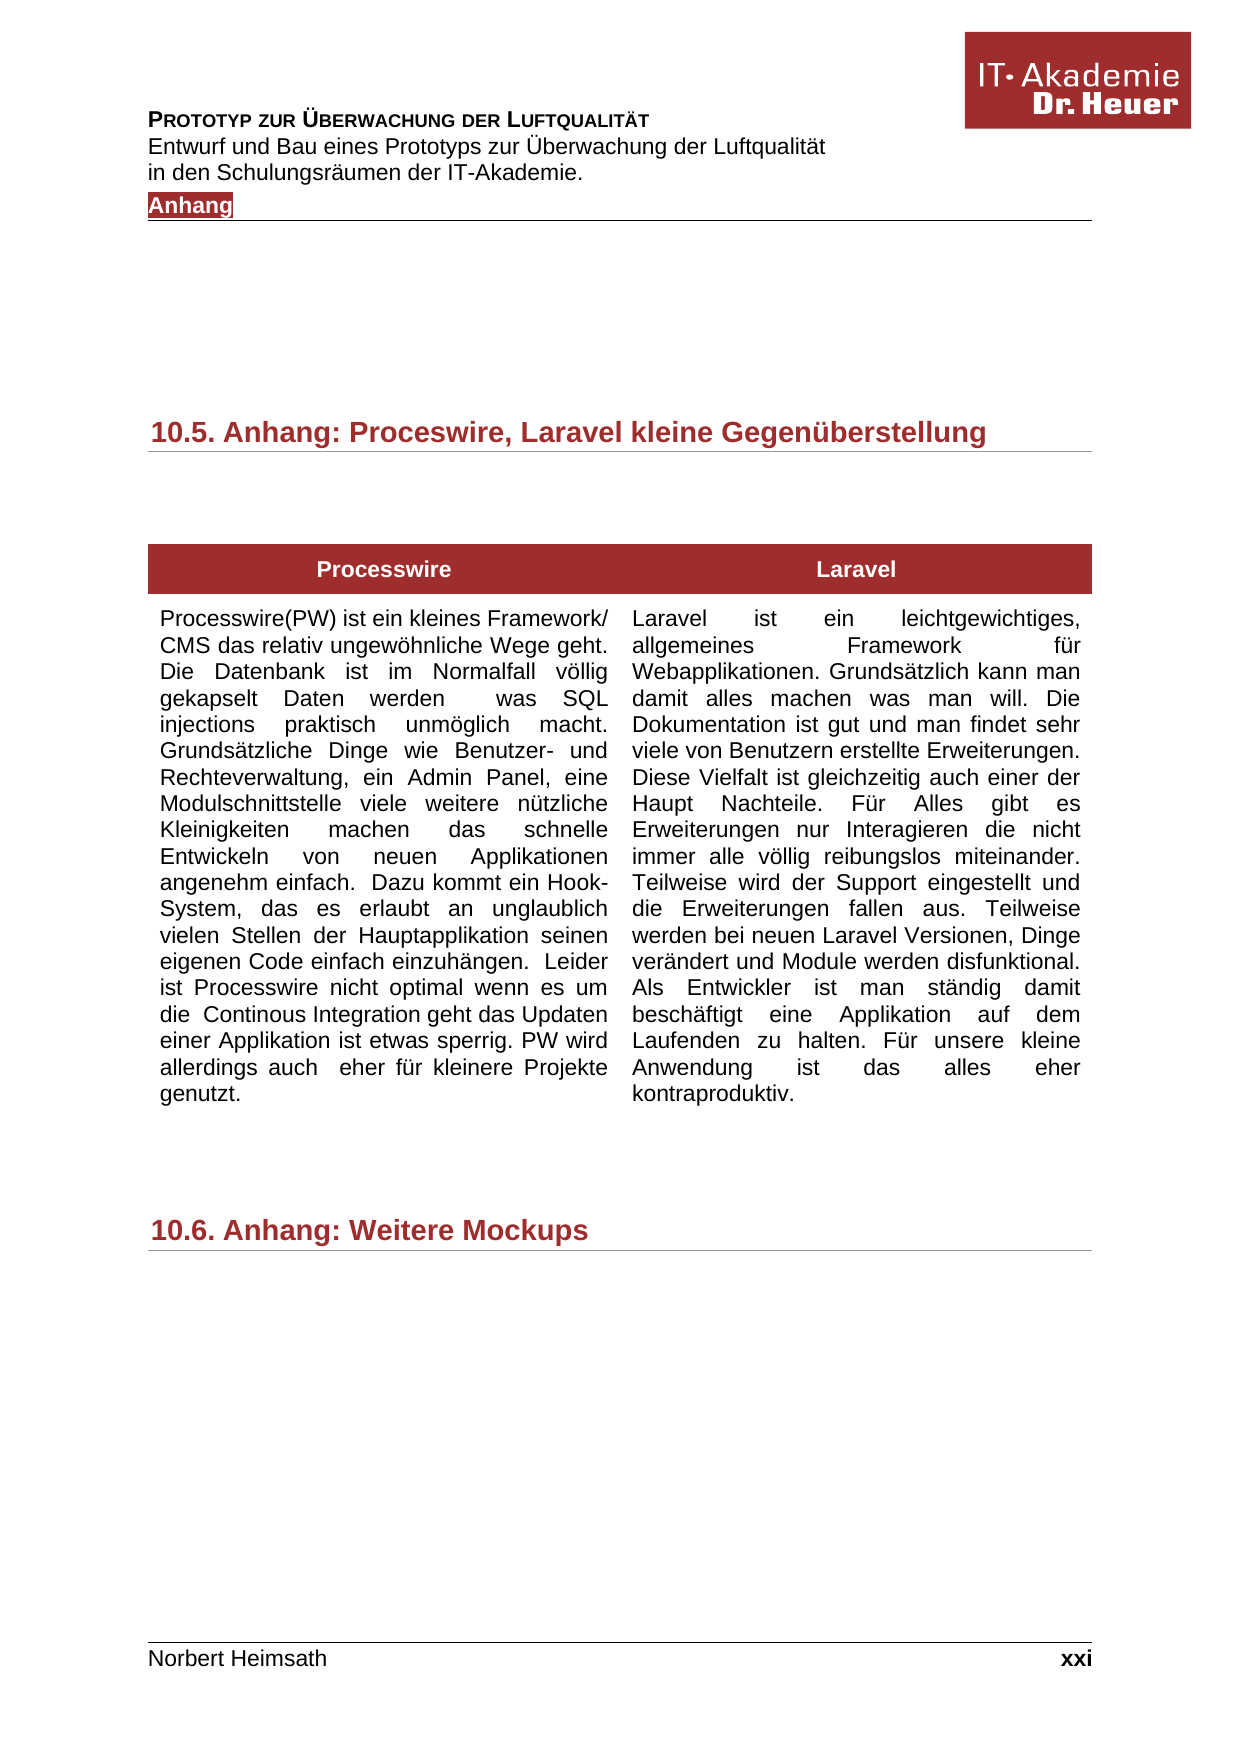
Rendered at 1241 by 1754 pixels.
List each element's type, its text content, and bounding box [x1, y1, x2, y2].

subtitle Anhang: Weitere Mockups [148, 1210, 1092, 1250]
subtitle Anhang: Proceswire, Laravel kleine Gegenüberstellung [148, 412, 1092, 451]
table_header Processwire [148, 544, 620, 594]
table_header Laravel [620, 544, 1092, 594]
table_cell Laravel ist ein leichtgewichtiges, allgemeines Framework für Webapplikationen. Grundsätzlich kann man damit alles machen was man will. Die Dokumentation ist gut und man findet sehr viele von Benutzern erstellte Erweiterungen. Diese Vielfalt ist gleichzeitig auch einer der Haupt Nachteile. Für Alles gibt es Erweiterungen nur Interagieren die nicht immer alle völlig reibungslos miteinander. Teilweise wird der Support eingestellt und die Erweiterungen fallen aus. Teilweise werden bei neuen Laravel Versionen, Dinge verändert und Module werden disfunktional. Als Entwickler ist man ständig damit beschäftigt eine Applikation auf dem Laufenden zu halten. Für unsere kleine Anwendung ist das alles eher kontraproduktiv. [620, 594, 1092, 1134]
table_cell Processwire(PW) ist ein kleines Framework/CMS das relativ ungewöhnliche Wege geht. Die Datenbank ist im Normalfall völlig gekapselt Daten werden was SQL injections praktisch unmöglich macht. Grundsätzliche Dinge wie Benutzer- und Rechteverwaltung, ein Admin Panel, eine Modulschnittstelle viele weitere nützliche Kleinigkeiten machen das schnelle Entwickeln von neuen Applikationen angenehm einfach. Dazu kommt ein Hook-System, das es erlaubt an unglaublich vielen Stellen der Hauptapplikation seinen eigenen Code einfach einzuhängen. Leider ist Processwire nicht optimal wenn es um die Continous Integration geht das Updaten einer Applikation ist etwas sperrig. PW wird allerdings auch eher für kleinere Projekte genutzt. [148, 594, 620, 1134]
